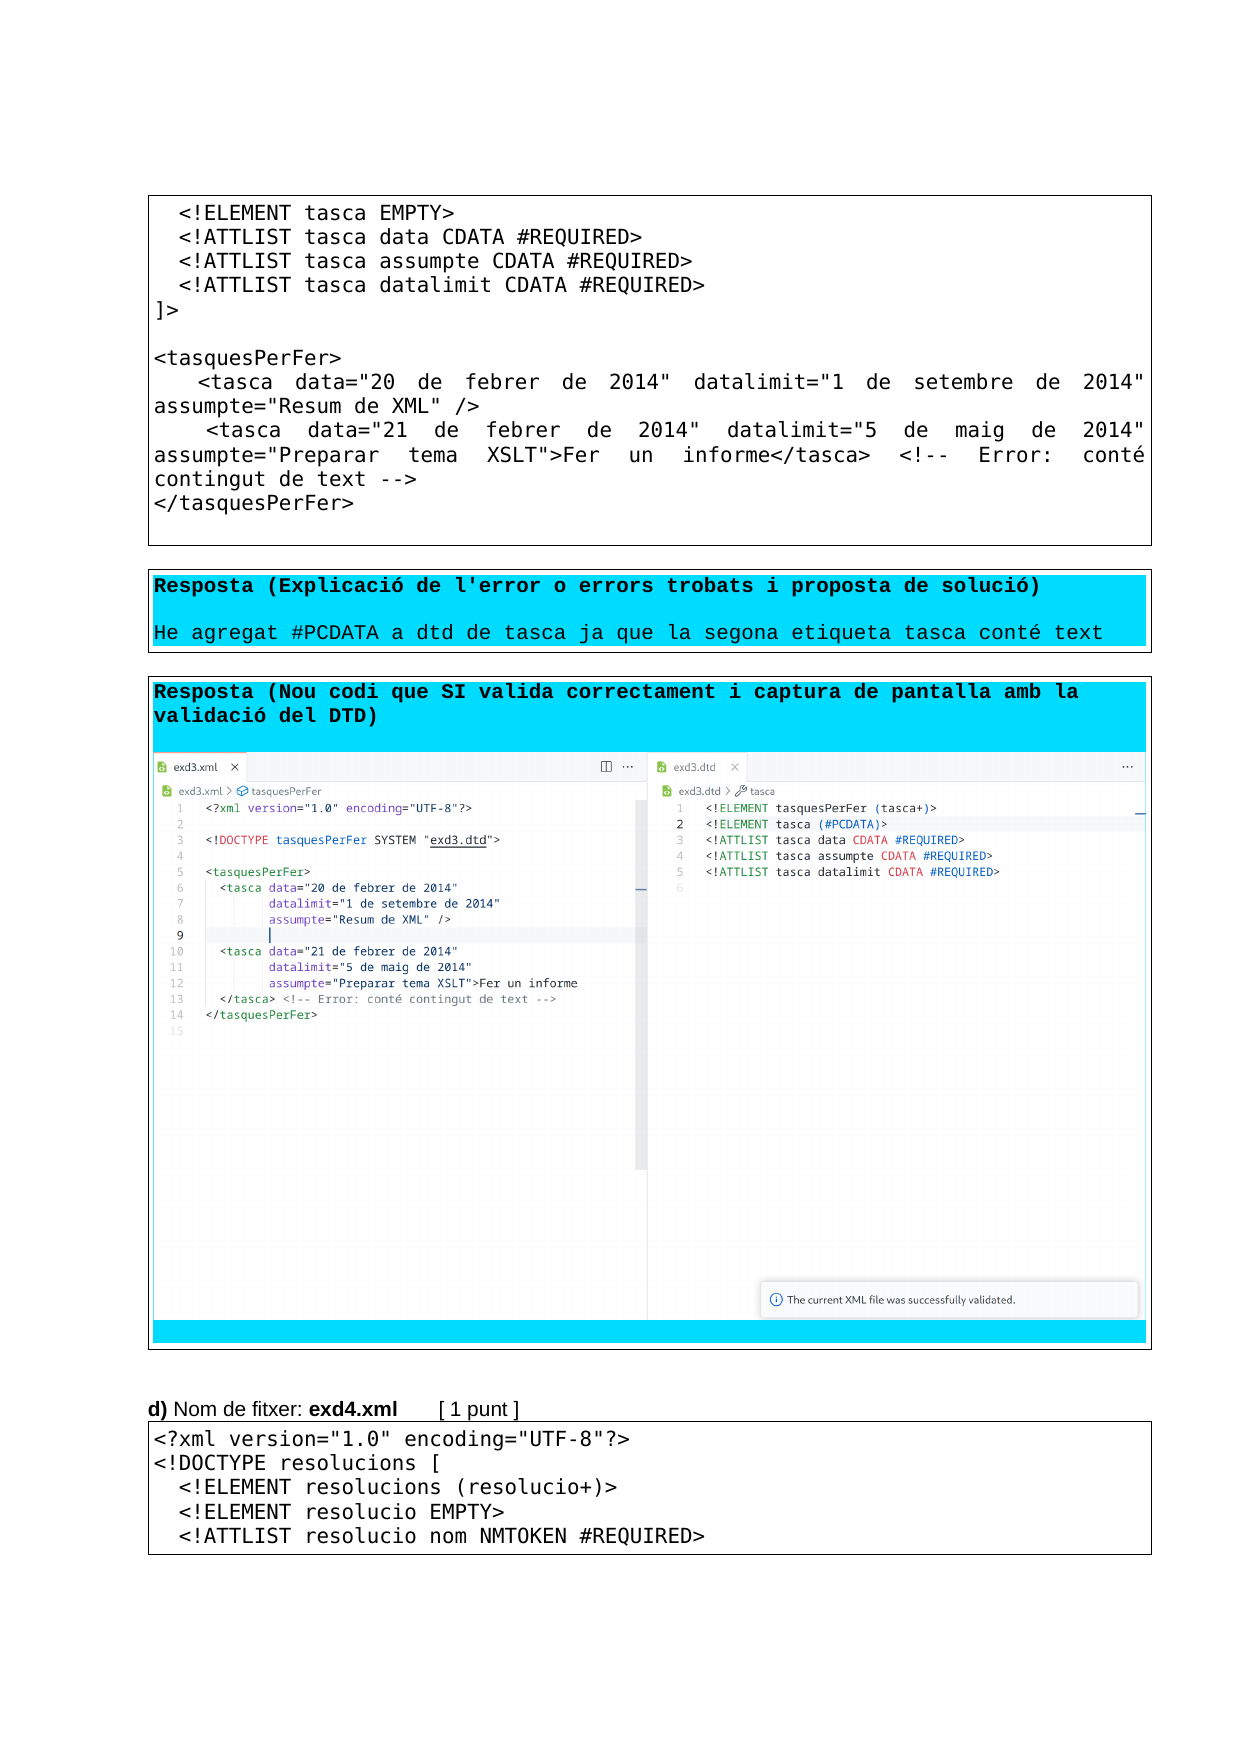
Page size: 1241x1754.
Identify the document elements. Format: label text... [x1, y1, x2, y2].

table_header [149, 753, 153, 1319]
table_header Resposta (Explicació de l'error o errors trobats i proposta de solució) He agregat #PCDATA a dtd de tasca ja que la segona etiqueta tasca conté text [149, 570, 1151, 652]
table_header <?xml version="1.0" encoding="UTF-8"?> <!DOCTYPE resolucions [ <!ELEMENT resolucions (resolucio+)> <!ELEMENT resolucio EMPTY> <!ATTLIST resolucio nom NMTOKEN #REQUIRED> [149, 1422, 1151, 1554]
picture [153, 752, 1146, 1320]
table_header Resposta (Nou codi que SI valida correctament i captura de pantalla amb la validació del DTD) [149, 677, 1151, 752]
table_header [1146, 753, 1151, 1319]
table_header <!ELEMENT tasca EMPTY> <!ATTLIST tasca data CDATA #REQUIRED> <!ATTLIST tasca assumpte CDATA #REQUIRED> <!ATTLIST tasca datalimit CDATA #REQUIRED> ]> <tasquesPerFer> <tasca data="20 de febrer de 2014" datalimit="1 de setembre de 2014" assumpte="Resum de XML" /> <tasca data="21 de febrer de 2014" datalimit="5 de maig de 2014" assumpte="Preparar tema XSLT">Fer un informe</tasca> <!-- Error: conté contingut de text --> </tasquesPerFer> [149, 196, 1151, 545]
text d) Nom de fitxer: exd4.xml [ 1 punt ] [148, 1397, 1151, 1421]
table_header [149, 1320, 1151, 1349]
